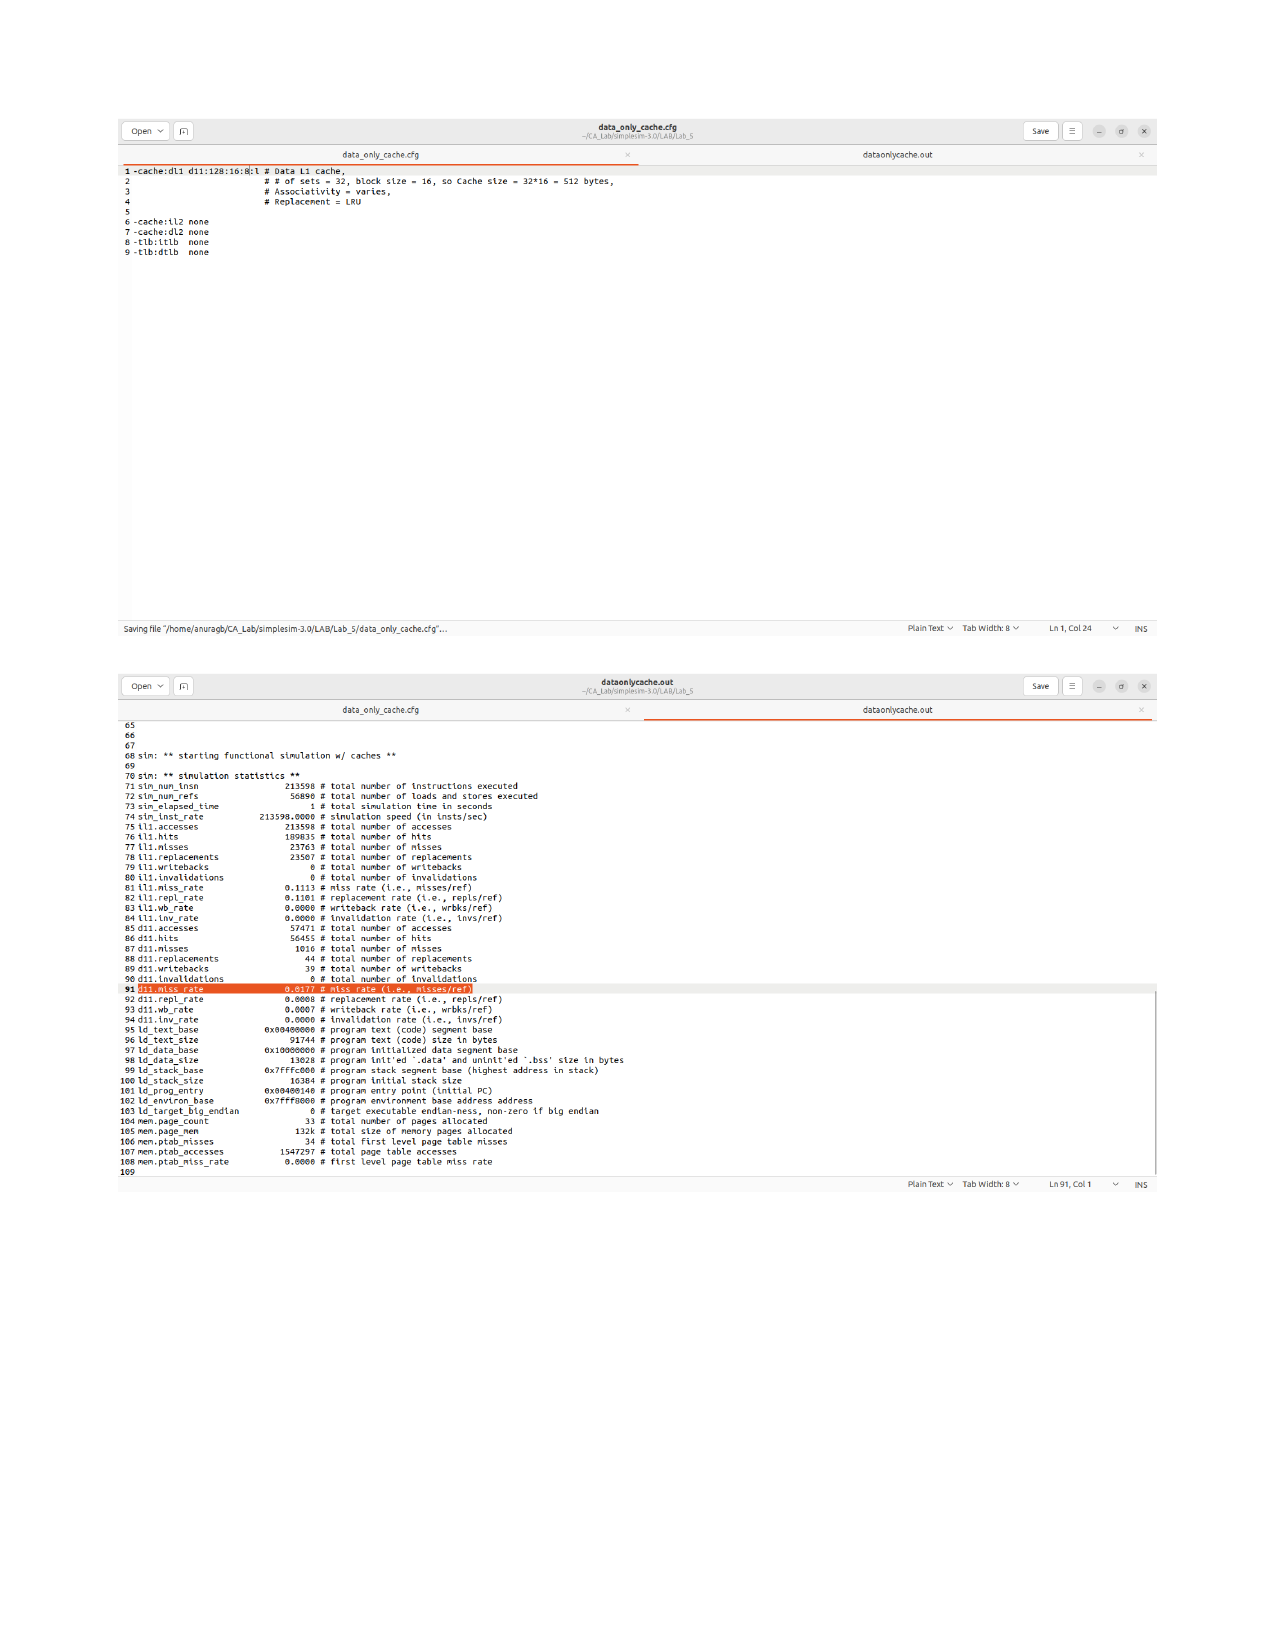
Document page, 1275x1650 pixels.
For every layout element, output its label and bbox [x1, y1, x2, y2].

picture [118, 673, 1157, 1192]
picture [118, 118, 1157, 636]
